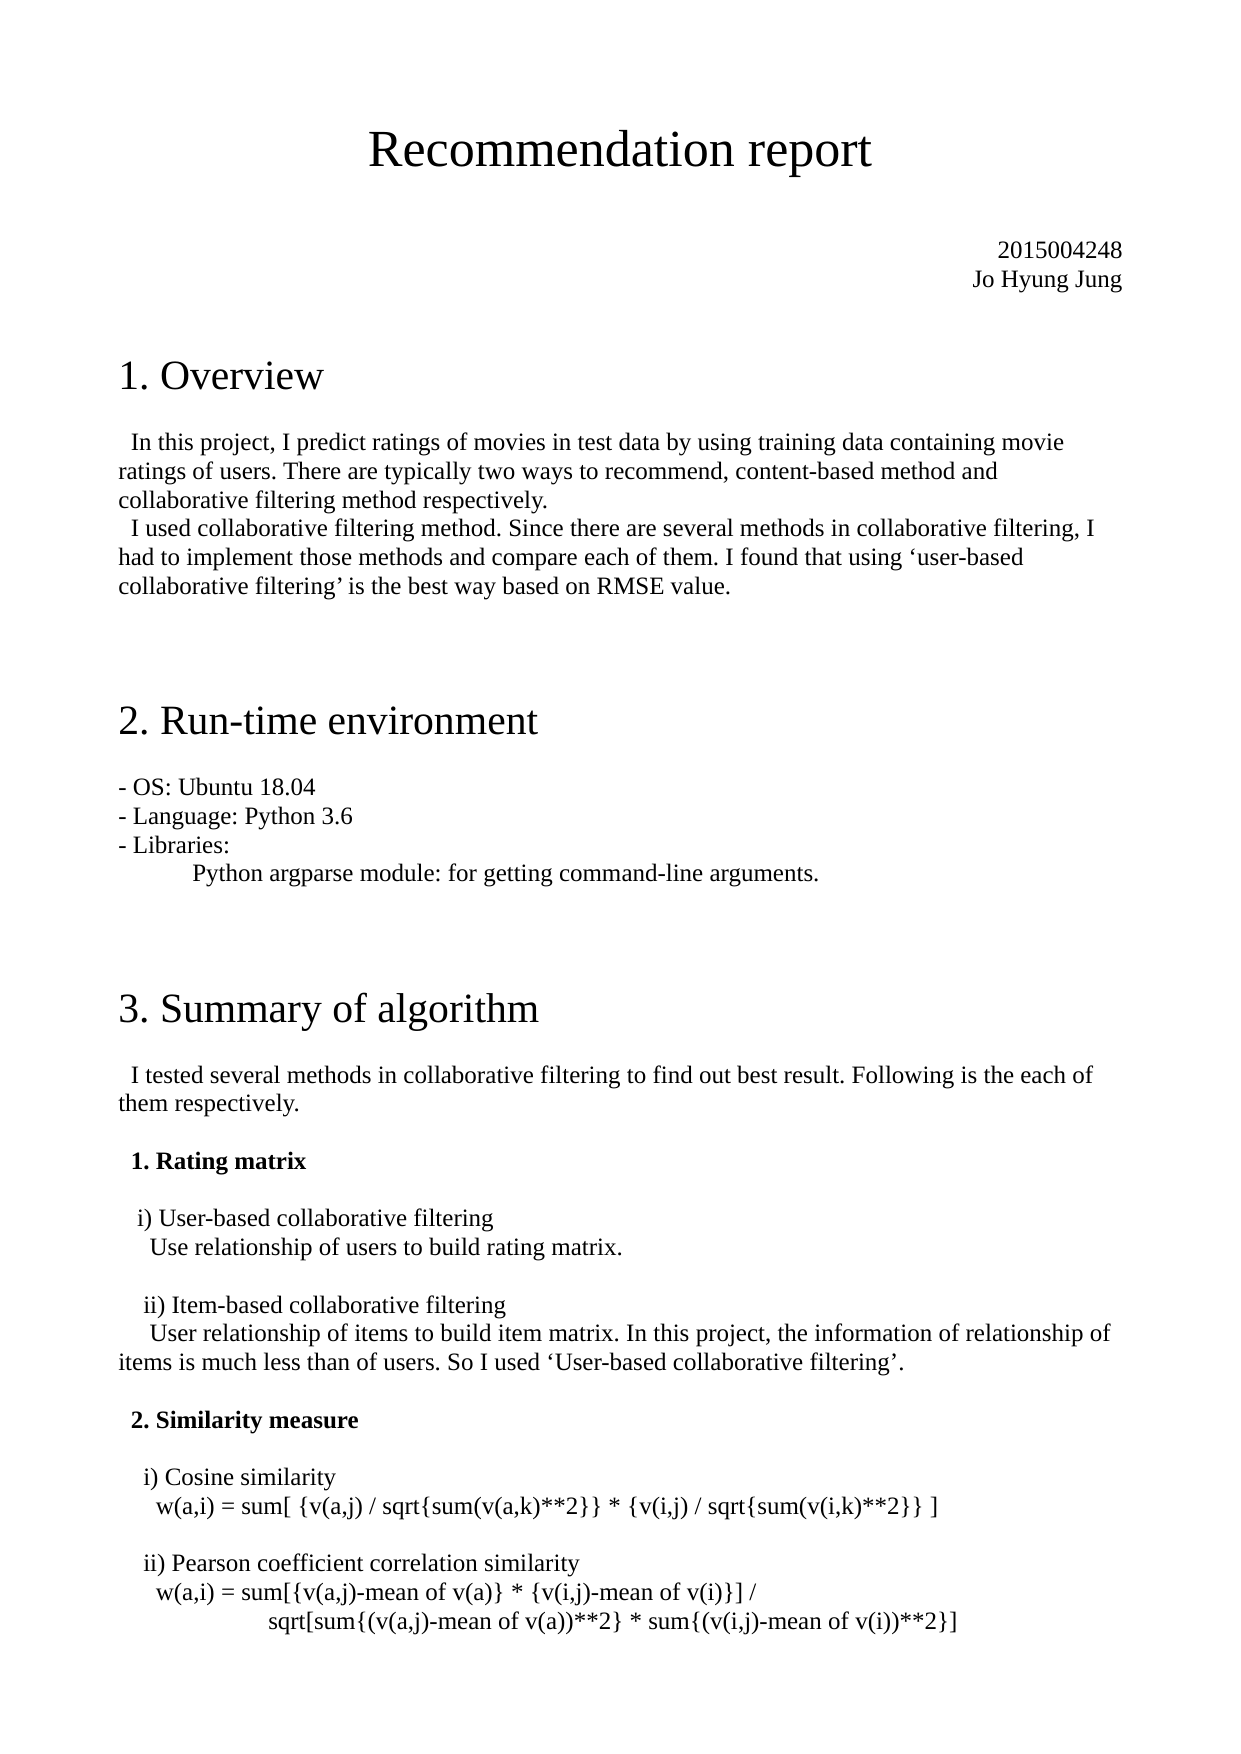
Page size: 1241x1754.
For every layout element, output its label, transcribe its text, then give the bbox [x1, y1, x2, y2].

text i) User-based collaborative filtering [118, 1203, 1122, 1232]
text 1. Overview [118, 351, 1122, 398]
text - Language: Python 3.6 [118, 801, 1122, 830]
text 2015004248 [118, 236, 1122, 264]
text Use relationship of users to build rating matrix. [118, 1232, 1122, 1261]
text I tested several methods in collaborative filtering to find out best result. Following is the each of them respectively. [118, 1060, 1122, 1117]
text 1. Rating matrix [118, 1146, 1122, 1175]
text w(a,i) = sum[ {v(a,j) / sqrt{sum(v(a,k)**2}} * {v(i,j) / sqrt{sum(v(i,k)**2}} ] [118, 1491, 1122, 1520]
text Python argparse module: for getting command-line arguments. [118, 858, 1122, 887]
text 3. Summary of algorithm [118, 983, 1122, 1031]
text sqrt[sum{(v(a,j)-mean of v(a))**2} * sum{(v(i,j)-mean of v(i))**2}] [118, 1606, 1122, 1635]
text I used collaborative filtering method. Since there are several methods in collaborative filtering, I had to implement those methods and compare each of them. I found that using ‘user-based collaborative filtering’ is the best way based on RMSE value. [118, 513, 1122, 600]
text Jo Hyung Jung [118, 264, 1122, 293]
text 2. Run-time environment [118, 696, 1122, 743]
text Recommendation report [118, 118, 1122, 178]
text w(a,i) = sum[{v(a,j)-mean of v(a)} * {v(i,j)-mean of v(i)}] / [118, 1577, 1122, 1606]
text In this project, I predict ratings of movies in test data by using training data containing movie ratings of users. There are typically two ways to recommend, content-based method and collaborative filtering method respectively. [118, 427, 1122, 513]
text 2. Similarity measure [118, 1405, 1122, 1433]
text User relationship of items to build item matrix. In this project, the information of relationship of items is much less than of users. So I used ‘User-based collaborative filtering’. [118, 1318, 1122, 1376]
text - OS: Ubuntu 18.04 [118, 772, 1122, 801]
text ii) Pearson coefficient correlation similarity [118, 1548, 1122, 1577]
text i) Cosine similarity [118, 1462, 1122, 1491]
text ii) Item-based collaborative filtering [118, 1290, 1122, 1318]
text - Libraries: [118, 830, 1122, 858]
